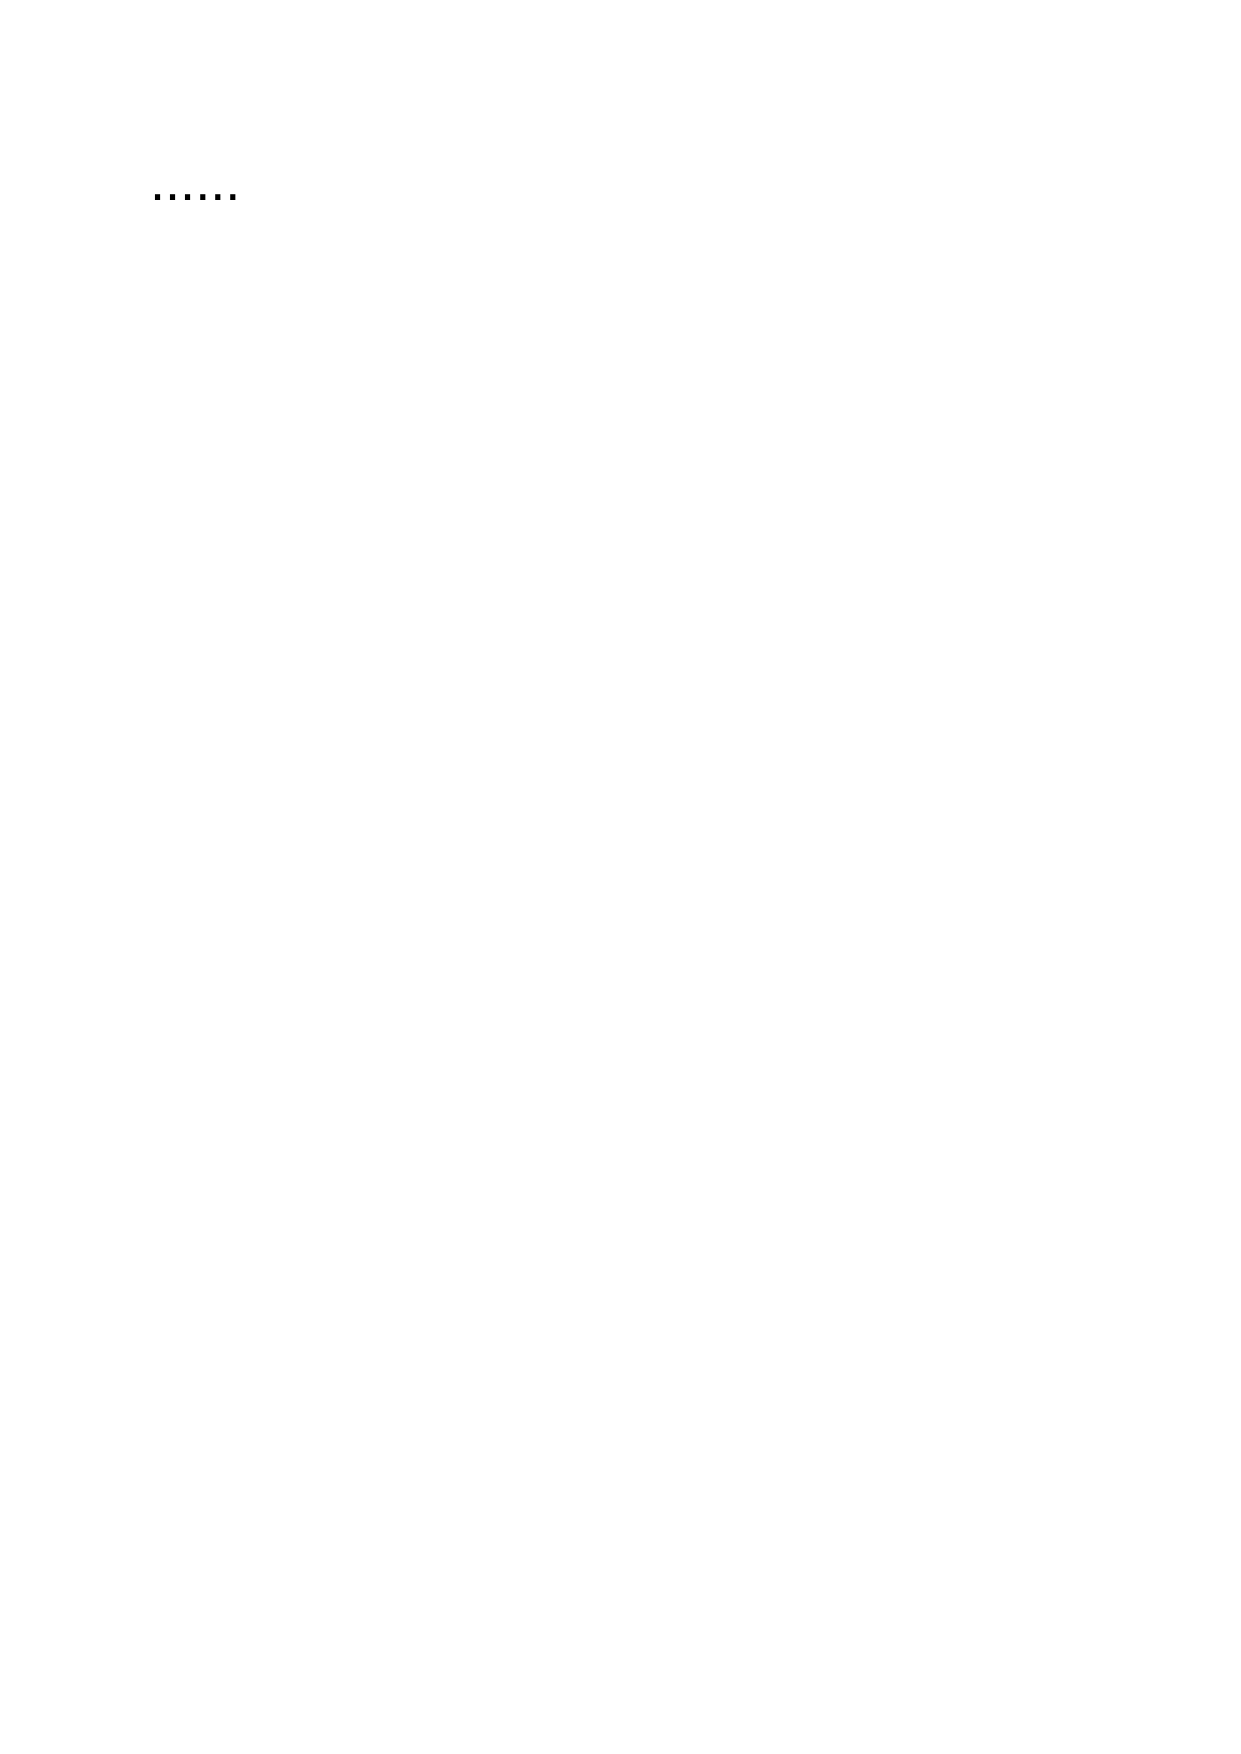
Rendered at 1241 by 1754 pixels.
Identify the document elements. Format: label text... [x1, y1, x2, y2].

title ...... [150, 150, 1090, 212]
